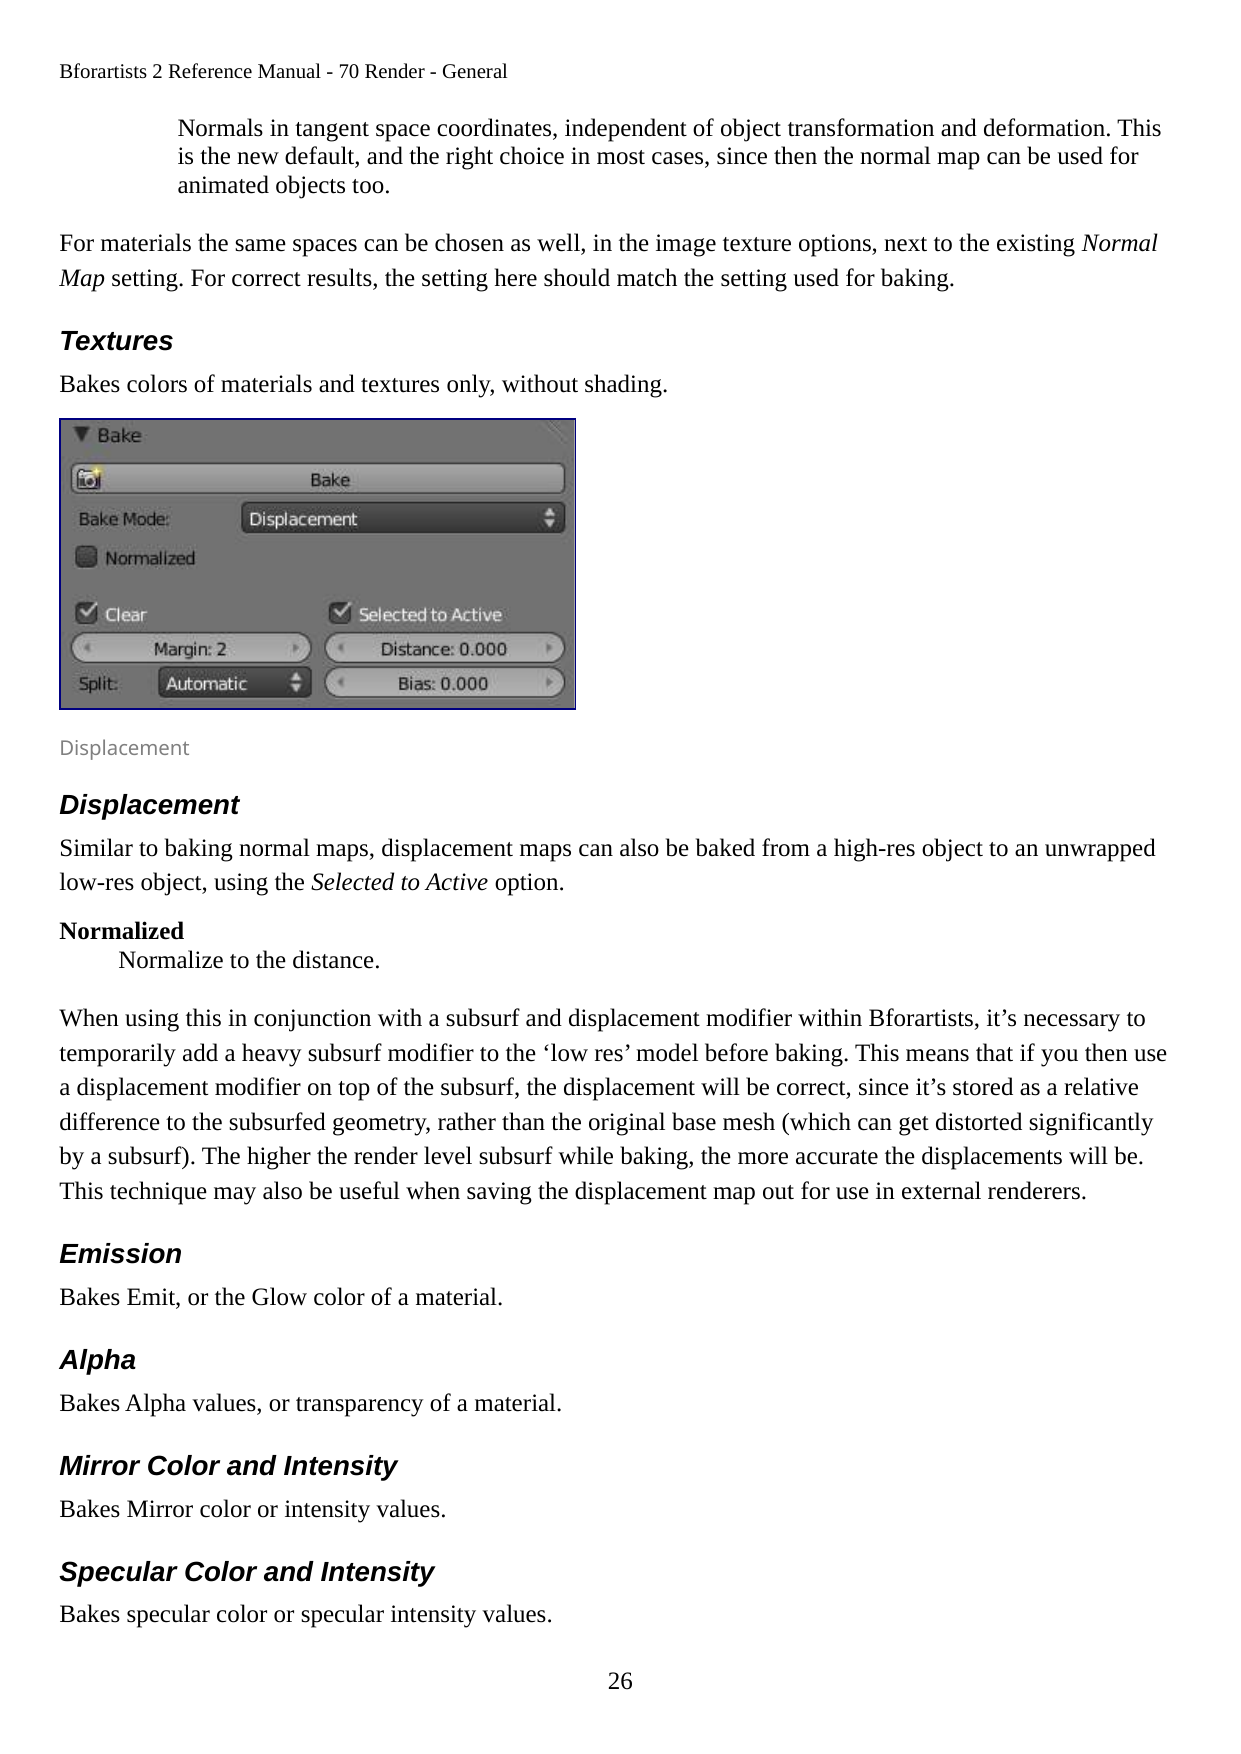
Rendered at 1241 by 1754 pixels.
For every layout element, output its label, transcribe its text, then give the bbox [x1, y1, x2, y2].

text Bakes Emit, or the Glow color of a material. [59, 1282, 1181, 1311]
list Normalize to the distance. [118, 945, 1181, 974]
subtitle Mirror Color and Intensity [59, 1449, 1181, 1481]
subtitle Specular Color and Intensity [59, 1555, 1181, 1587]
text Bakes specular color or specular intensity values. [59, 1599, 1181, 1628]
subtitle Displacement [59, 788, 1181, 820]
list Normals in tangent space coordinates, independent of object transformation and deformation. This is the new default, and the right choice in most cases, since then the normal map can be used for animated objects too. [177, 113, 1181, 199]
text Bakes Mirror color or intensity values. [59, 1494, 1181, 1522]
text Displacement [59, 730, 1181, 761]
text Similar to baking normal maps, displacement maps can also be baked from a high-res object to an unwrapped low-res object, using the Selected to Active option. [59, 833, 1181, 896]
subtitle Textures [59, 324, 1181, 356]
subtitle Alpha [59, 1343, 1181, 1375]
picture [61, 420, 575, 708]
text For materials the same spaces can be chosen as well, in the image texture options, next to the existing Normal Map setting. For correct results, the setting here should match the setting used for baking. [59, 228, 1181, 292]
text Bakes colors of materials and textures only, without shading. [59, 369, 1181, 397]
text When using this in conjunction with a subsurf and displacement modifier within Bforartists, it’s necessary to temporarily add a heavy subsurf modifier to the ‘low res’ model before baking. This means that if you then use a displacement modifier on top of the subsurf, the displacement will be correct, since it’s stored as a relative difference to the subsurfed geometry, rather than the original base mesh (which can get distorted significantly by a subsurf). The higher the render level subsurf while baking, the more accurate the displacements will be. This technique may also be useful when saving the displacement map out for use in external renderers. [59, 1003, 1181, 1204]
subtitle Emission [59, 1237, 1181, 1269]
text Bakes Alpha values, or transparency of a material. [59, 1388, 1181, 1416]
subtitle Normalized [59, 916, 1181, 945]
